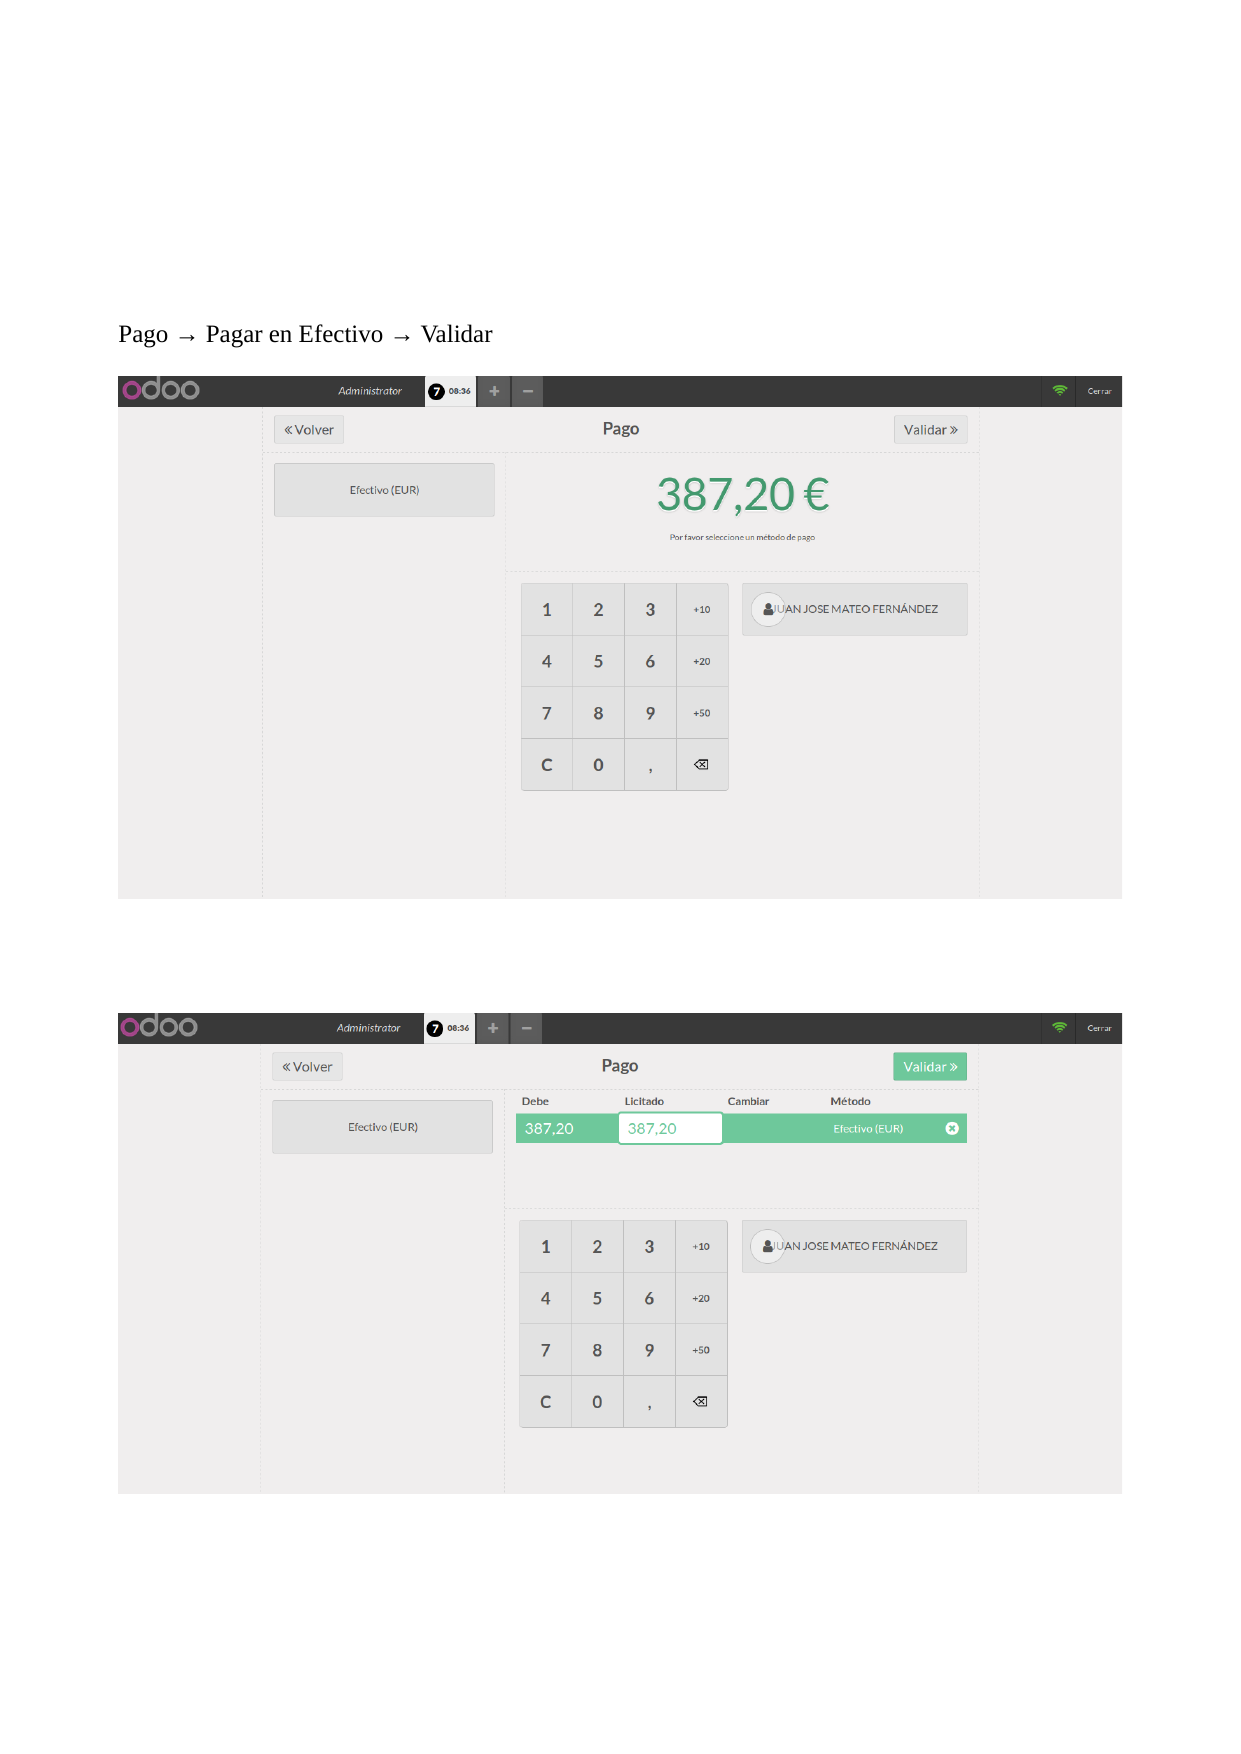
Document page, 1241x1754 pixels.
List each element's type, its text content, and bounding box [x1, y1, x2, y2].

text Pago → Pagar en Efectivo → Validar [118, 319, 1122, 348]
picture [118, 376, 1123, 899]
picture [118, 1013, 1123, 1494]
